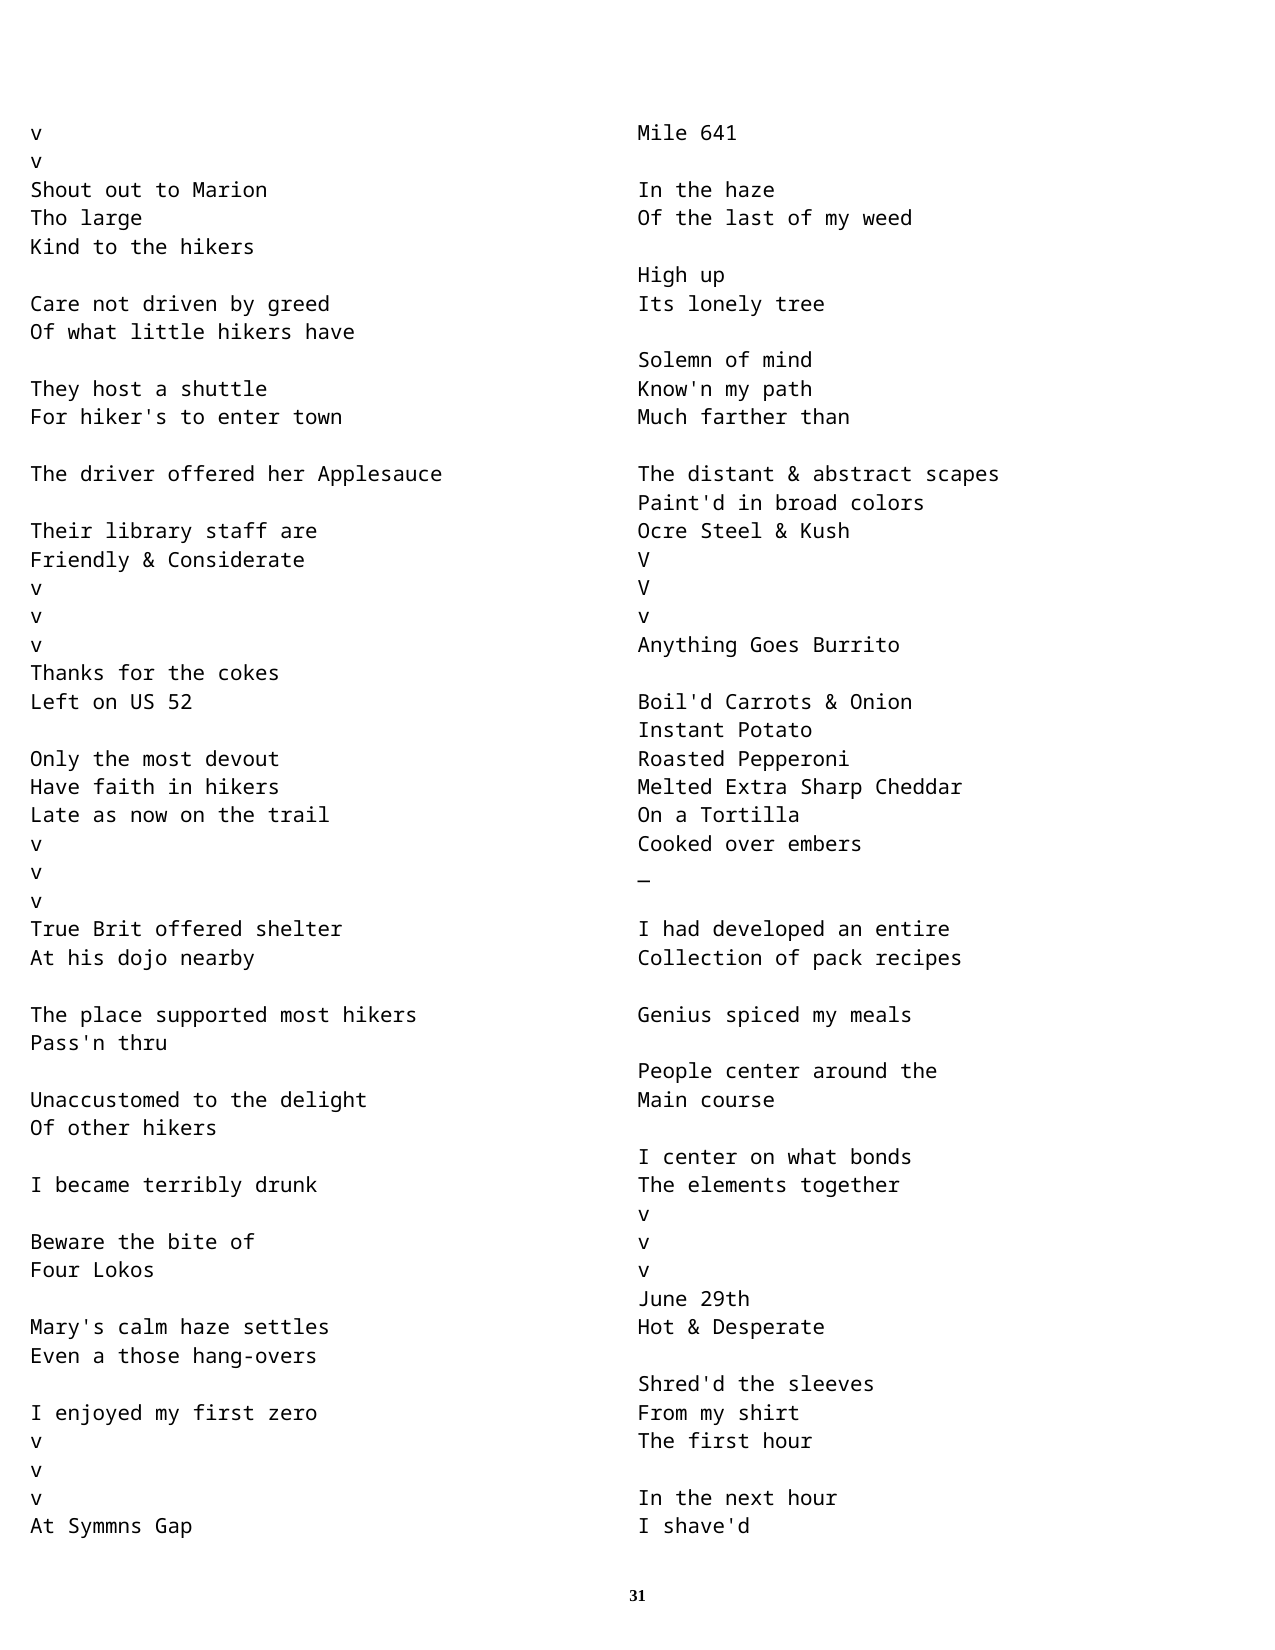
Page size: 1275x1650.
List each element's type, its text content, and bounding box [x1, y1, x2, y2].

text v [30, 829, 637, 857]
text v [637, 1227, 1245, 1256]
text Shout out to Marion [30, 175, 637, 203]
text For hiker's to enter town [30, 402, 637, 431]
text v [30, 147, 637, 175]
text Only the most devout [30, 744, 637, 772]
text v [30, 573, 637, 602]
text Of other hikers [30, 1113, 637, 1142]
text Left on US 52 [30, 687, 637, 715]
text Mile 641 [637, 118, 1245, 147]
text v [30, 1426, 637, 1455]
text High up [637, 260, 1245, 289]
text They host a shuttle [30, 374, 637, 402]
text Cooked over embers [637, 829, 1245, 857]
text _ [637, 857, 1245, 886]
text The driver offered her Applesauce [30, 459, 637, 488]
text Melted Extra Sharp Cheddar [637, 772, 1245, 801]
text v [30, 118, 637, 147]
text Even a those hang-overs [30, 1341, 637, 1369]
text Much farther than [637, 402, 1245, 431]
text V [637, 573, 1245, 602]
text People center around the [637, 1057, 1245, 1085]
text v [637, 1199, 1245, 1227]
text I became terribly drunk [30, 1170, 637, 1199]
text v [637, 1256, 1245, 1284]
text Hot & Desperate [637, 1312, 1245, 1341]
text In the haze [637, 175, 1245, 203]
text The elements together [637, 1170, 1245, 1199]
text Boil'd Carrots & Onion [637, 687, 1245, 715]
text Main course [637, 1085, 1245, 1113]
text Pass'n thru [30, 1028, 637, 1057]
text v [30, 857, 637, 886]
text Their library staff are [30, 516, 637, 545]
text In the next hour [637, 1483, 1245, 1512]
text Friendly & Considerate [30, 545, 637, 573]
text Thanks for the cokes [30, 658, 637, 687]
text Know'n my path [637, 374, 1245, 402]
text True Brit offered shelter [30, 914, 637, 943]
text Unaccustomed to the delight [30, 1085, 637, 1113]
text Have faith in hikers [30, 772, 637, 801]
text V [637, 545, 1245, 573]
text Late as now on the trail [30, 801, 637, 829]
text Shred'd the sleeves [637, 1369, 1245, 1398]
text June 29th [637, 1284, 1245, 1312]
text Of what little hikers have [30, 317, 637, 346]
text Instant Potato [637, 715, 1245, 744]
text Its lonely tree [637, 289, 1245, 317]
text v [30, 886, 637, 914]
text v [30, 602, 637, 630]
text Roasted Pepperoni [637, 744, 1245, 772]
text The distant & abstract scapes [637, 459, 1245, 488]
text Ocre Steel & Kush [637, 516, 1245, 545]
text Kind to the hikers [30, 232, 637, 260]
text Solemn of mind [637, 346, 1245, 374]
text Genius spiced my meals [637, 1000, 1245, 1028]
text Beware the bite of [30, 1227, 637, 1256]
text Paint'd in broad colors [637, 488, 1245, 516]
text I shave'd [637, 1512, 1245, 1540]
text On a Tortilla [637, 801, 1245, 829]
text The place supported most hikers [30, 1000, 637, 1028]
text v [30, 1455, 637, 1483]
text v [637, 602, 1245, 630]
text Care not driven by greed [30, 289, 637, 317]
text I enjoyed my first zero [30, 1398, 637, 1426]
text I center on what bonds [637, 1142, 1245, 1170]
text Mary's calm haze settles [30, 1312, 637, 1341]
text Tho large [30, 203, 637, 232]
text The first hour [637, 1426, 1245, 1455]
text Anything Goes Burrito [637, 630, 1245, 658]
text From my shirt [637, 1398, 1245, 1426]
text Four Lokos [30, 1256, 637, 1284]
text At Symmns Gap [30, 1512, 637, 1540]
text I had developed an entire [637, 914, 1245, 943]
text At his dojo nearby [30, 943, 637, 971]
text v [30, 630, 637, 658]
text Collection of pack recipes [637, 943, 1245, 971]
text Of the last of my weed [637, 203, 1245, 232]
text v [30, 1483, 637, 1512]
